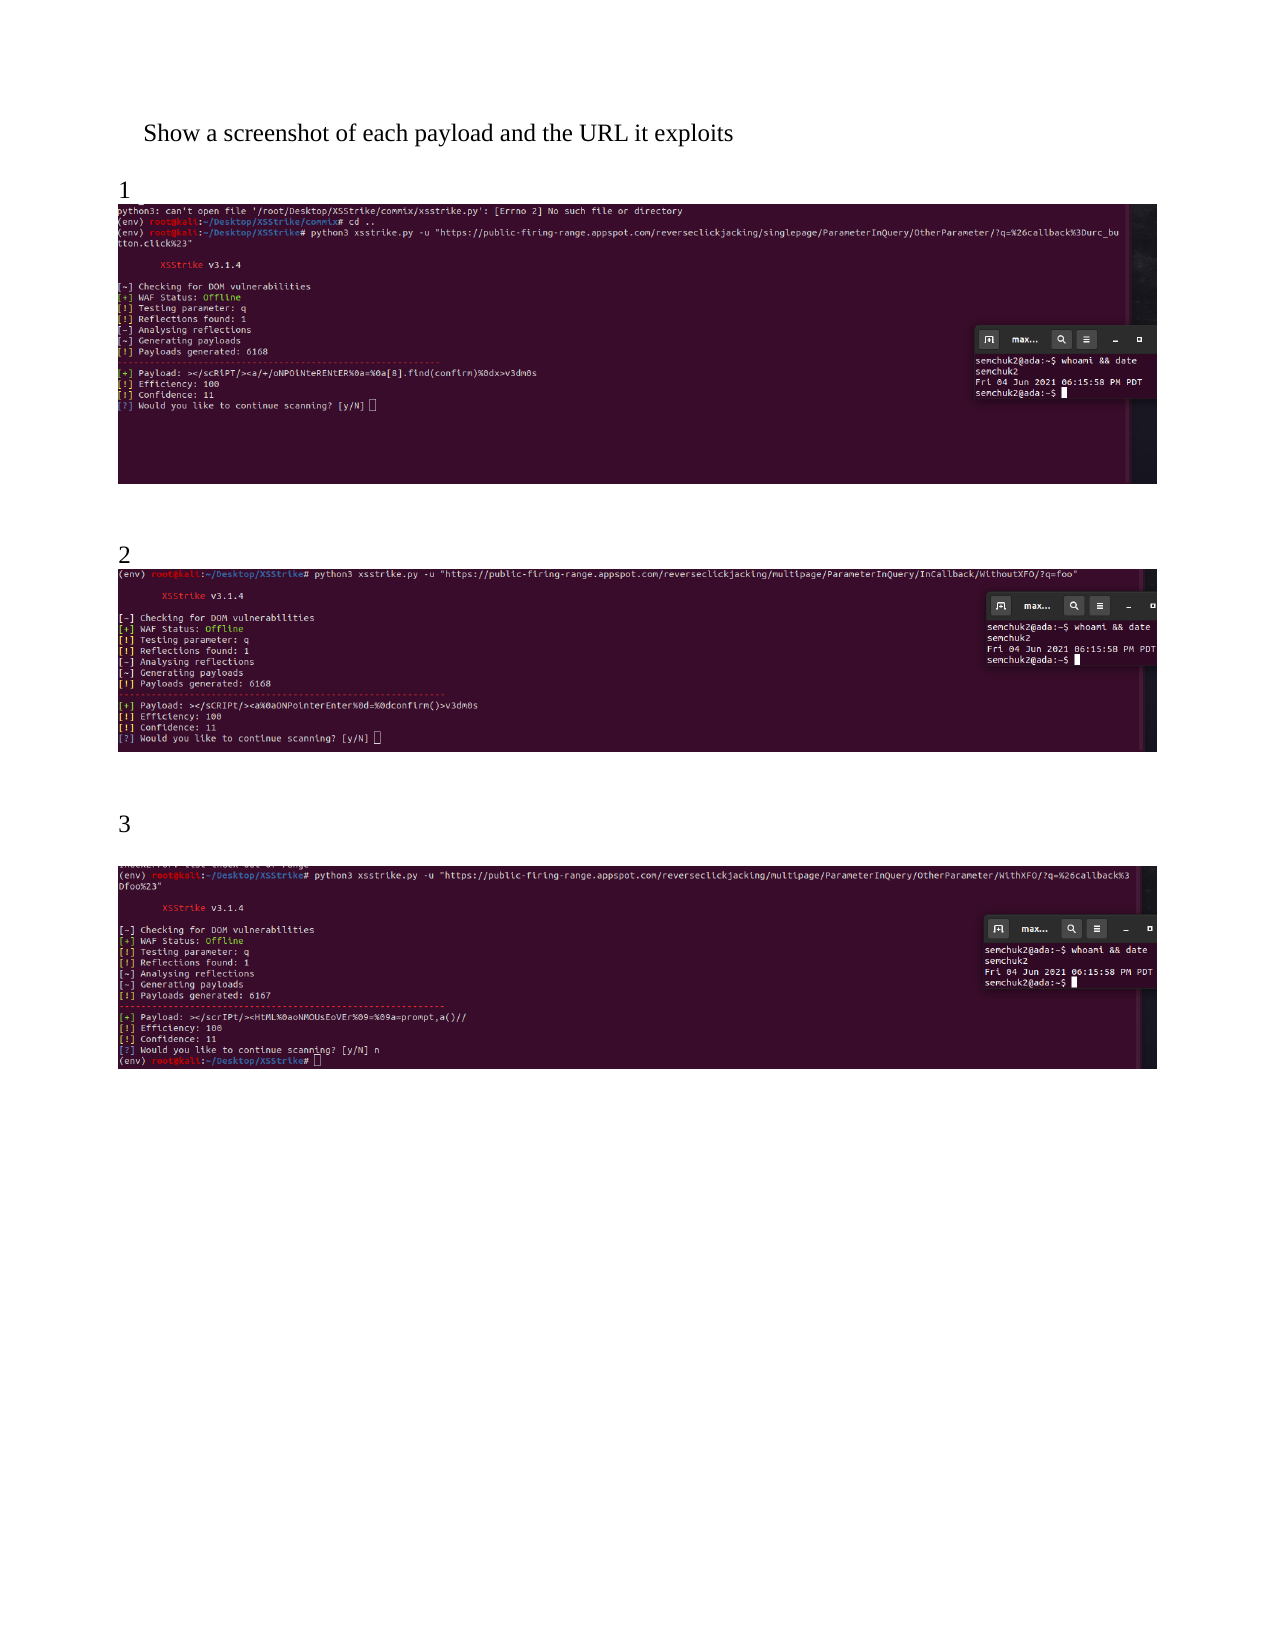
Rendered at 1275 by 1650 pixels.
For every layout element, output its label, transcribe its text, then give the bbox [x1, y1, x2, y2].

text 1 [118, 176, 1157, 204]
text Show a screenshot of each payload and the URL it exploits [118, 118, 1157, 147]
text 2 [118, 541, 1157, 569]
text 3 [118, 809, 1157, 838]
picture [118, 569, 1157, 752]
picture [118, 866, 1157, 1069]
picture [118, 204, 1157, 484]
